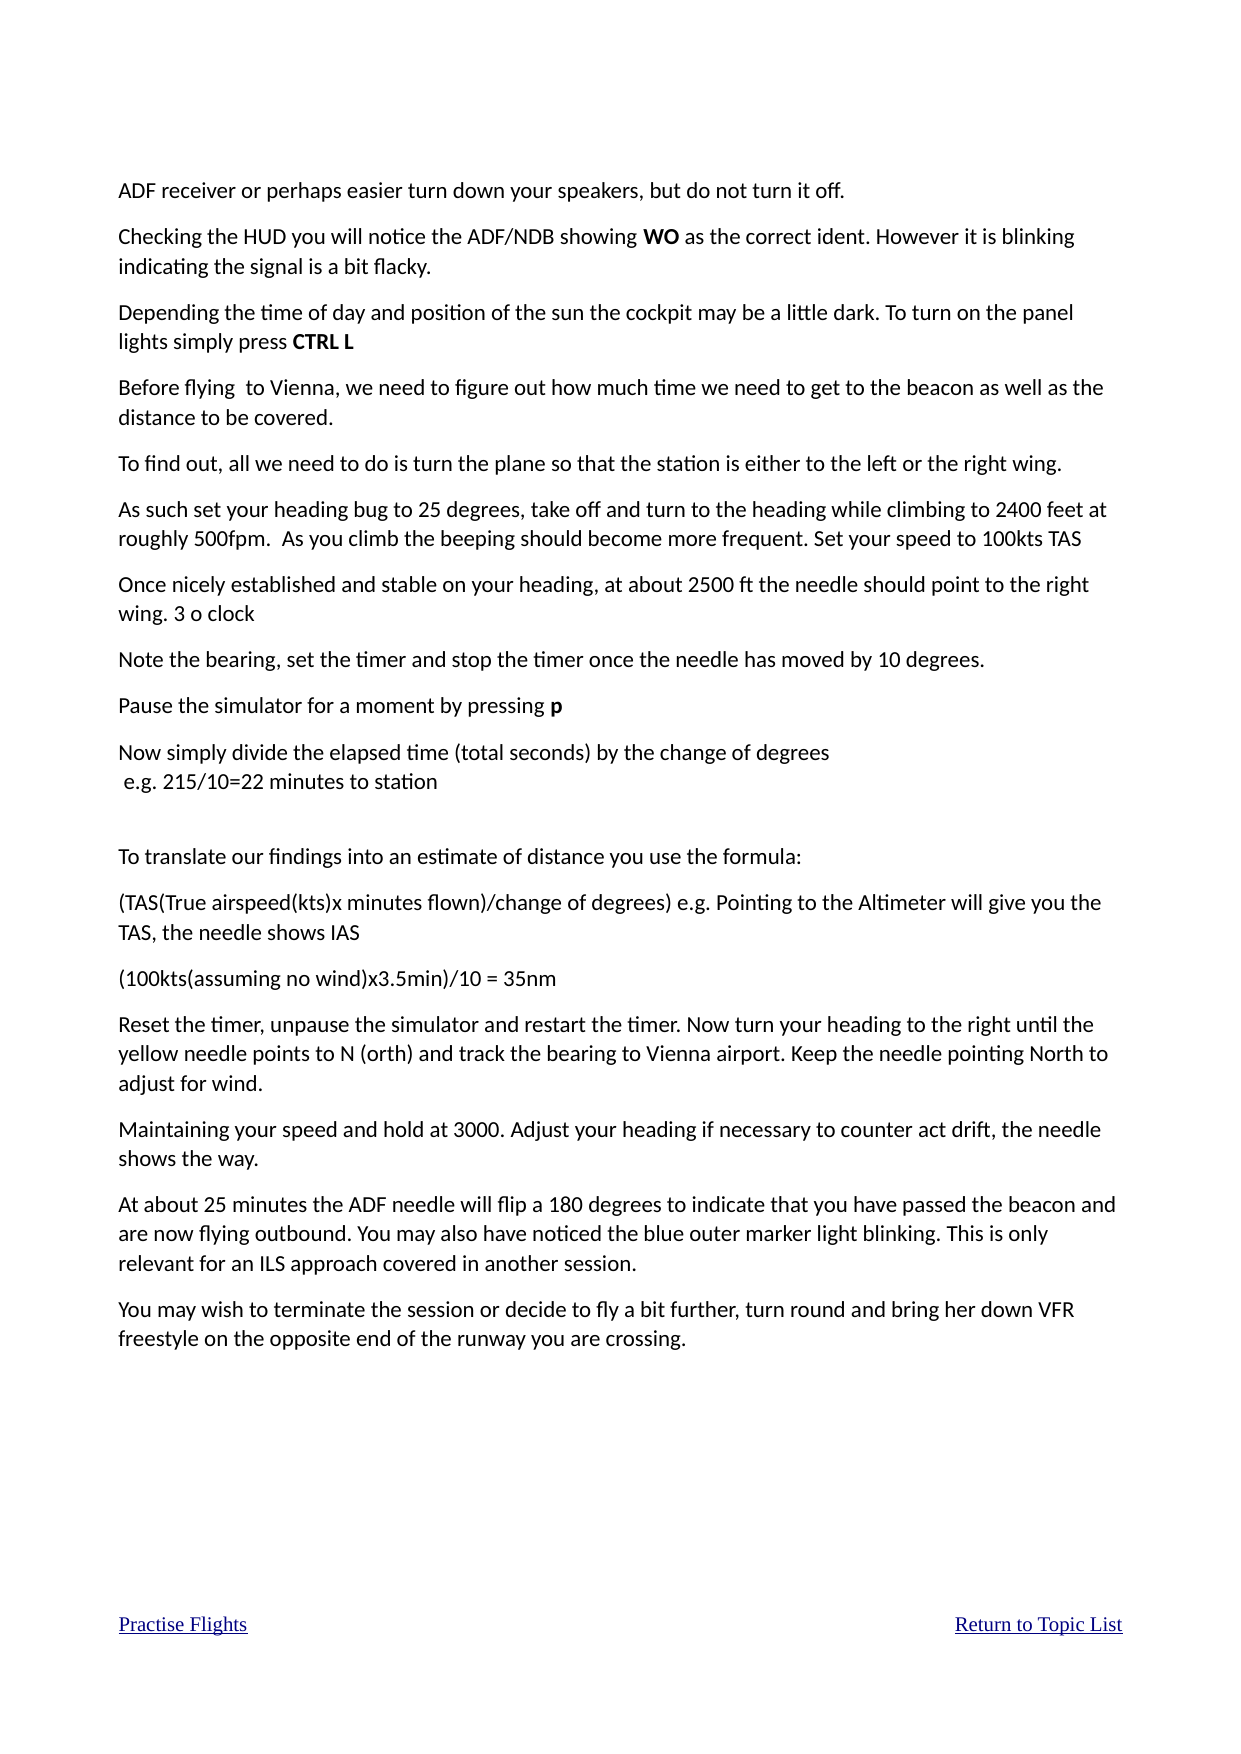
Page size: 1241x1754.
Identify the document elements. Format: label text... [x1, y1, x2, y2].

text Depending the time of day and position of the sun the cockpit may be a little dark. To turn on the panel lights simply press CTRL L [118, 298, 1122, 355]
text You may wish to terminate the session or decide to fly a bit further, turn round and bring her down VFR freestyle on the opposite end of the runway you are crossing. [118, 1295, 1122, 1352]
text As such set your heading bug to 25 degrees, take off and turn to the heading while climbing to 2400 feet at roughly 500fpm. As you climb the beeping should become more frequent. Set your speed to 100kts TAS [118, 495, 1122, 552]
text Checking the HUD you will notice the ADF/NDB showing WO as the correct ident. However it is blinking indicating the signal is a bit flacky. [118, 222, 1122, 280]
text At about 25 minutes the ADF needle will flip a 180 degrees to indicate that you have passed the beacon and are now flying outbound. You may also have noticed the blue outer marker light blinking. This is only relevant for an ILS approach covered in another session. [118, 1190, 1122, 1277]
text Reset the timer, unpause the simulator and restart the timer. Now turn your heading to the right until the yellow needle points to N (orth) and track the bearing to Vienna airport. Keep the needle pointing North to adjust for wind. [118, 1010, 1122, 1097]
text To find out, all we need to do is turn the plane so that the station is either to the left or the right wing. [118, 449, 1122, 477]
text Note the bearing, set the timer and stop the timer once the needle has moved by 10 degrees. [118, 646, 1122, 673]
text To translate our findings into an estimate of distance you use the formula: [118, 842, 1122, 870]
text Now simply divide the elapsed time (total seconds) by the change of degrees e.g. 215/10=22 minutes to station [118, 738, 1122, 824]
text Maintaining your speed and hold at 3000. Adjust your heading if necessary to counter act drift, the needle shows the way. [118, 1115, 1122, 1172]
text Once nicely established and stable on your heading, at about 2500 ft the needle should point to the right wing. 3 o clock [118, 570, 1122, 627]
text Before flying to Vienna, we need to figure out how much time we need to get to the beacon as well as the distance to be covered. [118, 373, 1122, 431]
text Pause the simulator for a moment by pressing p [118, 692, 1122, 719]
text (100kts(assuming no wind)x3.5min)/10 = 35nm [118, 964, 1122, 992]
text (TAS(True airspeed(kts)x minutes flown)/change of degrees) e.g. Pointing to the Altimeter will give you the TAS, the needle shows IAS [118, 888, 1122, 946]
text ADF receiver or perhaps easier turn down your speakers, but do not turn it off. [118, 176, 1122, 204]
